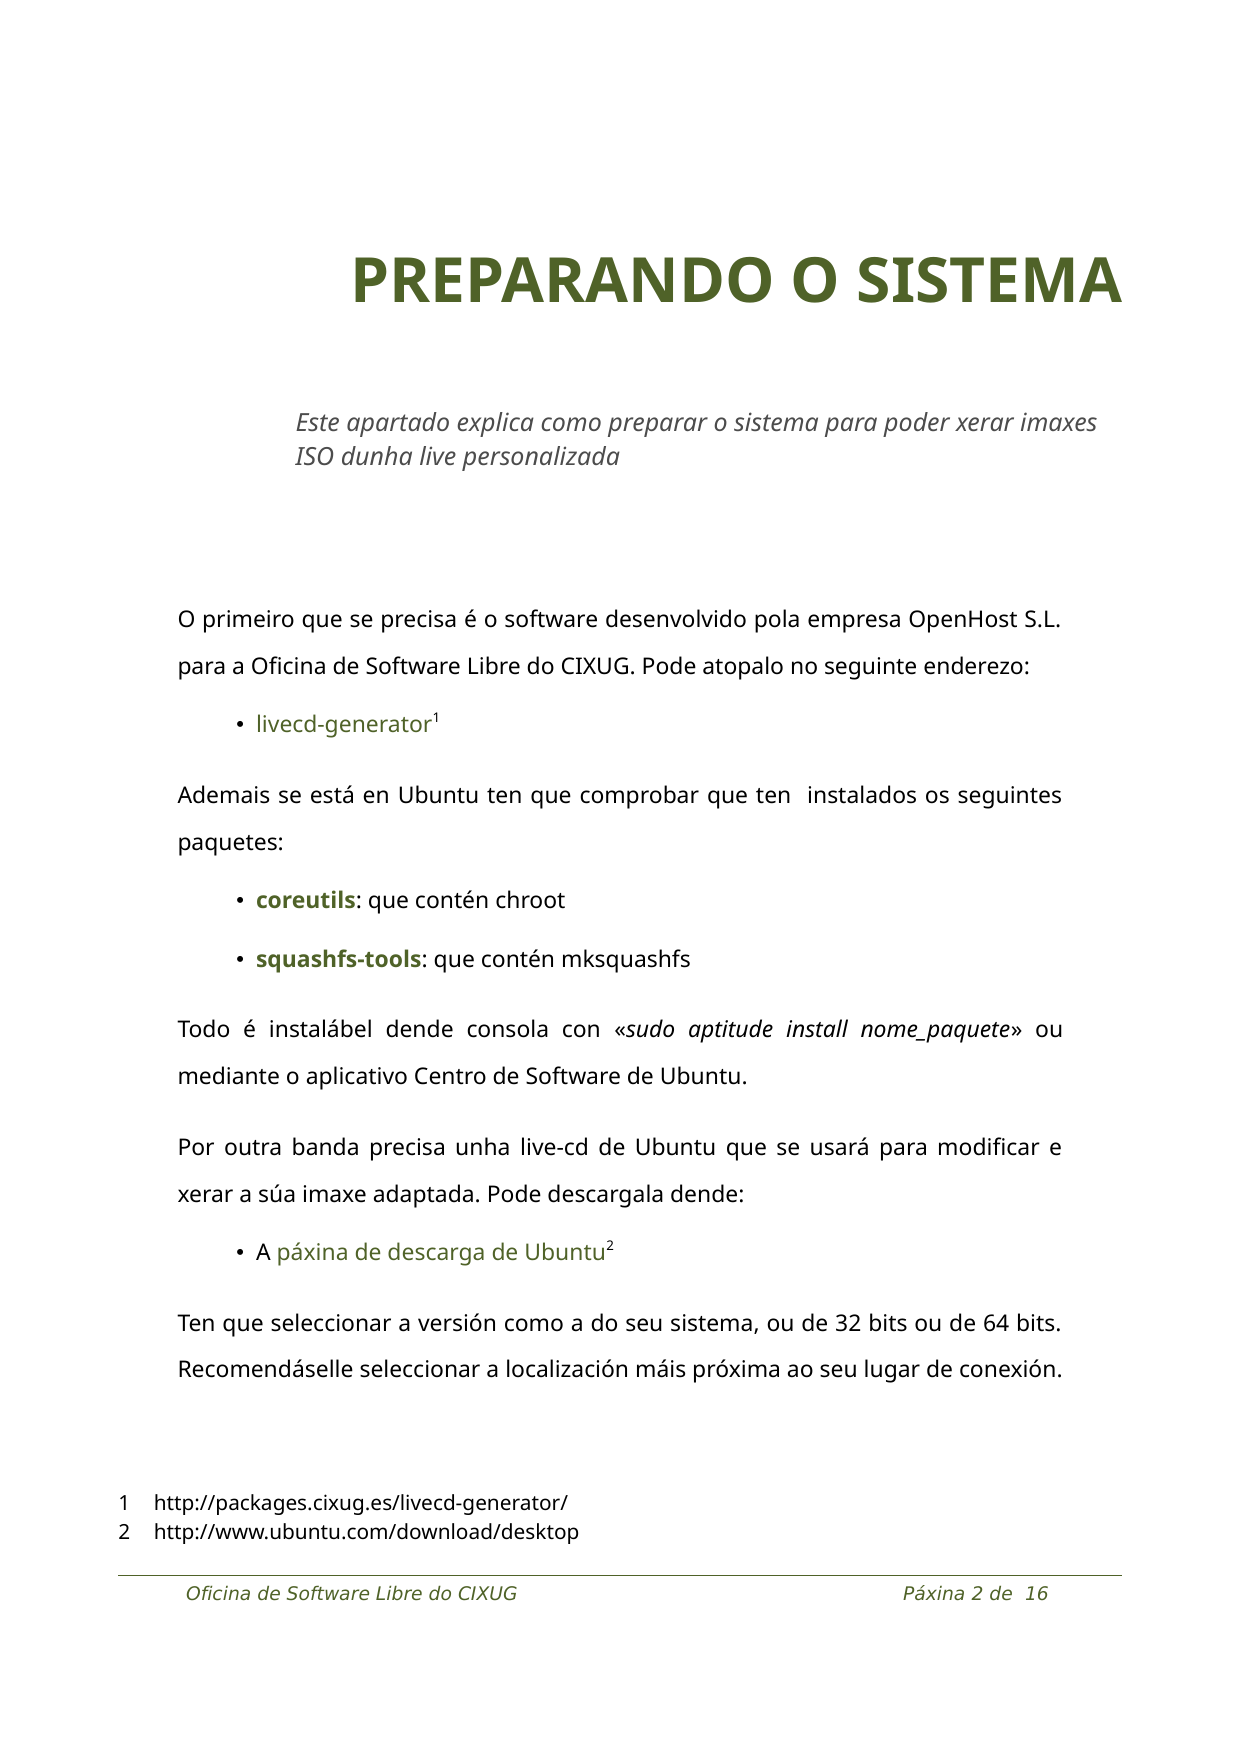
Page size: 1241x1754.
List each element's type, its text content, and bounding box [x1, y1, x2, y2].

text O primeiro que se precisa é o software desenvolvido pola empresa OpenHost S.L. para a Oficina de Software Libre do CIXUG. Pode atopalo no seguinte enderezo: [177, 603, 1063, 681]
list livecd-generator [236, 708, 1122, 739]
text Todo é instalábel dende consola con «sudo aptitude install nome_paquete» ou mediante o aplicativo Centro de Software de Ubuntu. [177, 1013, 1063, 1091]
list A páxina de descarga de Ubuntu [236, 1236, 1122, 1267]
list http://www.ubuntu.com/download/desktop [118, 1517, 1122, 1545]
list squashfs-tools: que contén mksquashfs [236, 943, 1122, 974]
text Este apartado explica como preparar o sistema para poder xerar imaxes ISO dunha live personalizada [295, 405, 1122, 473]
text Ademais se está en Ubuntu ten que comprobar que ten instalados os seguintes paquetes: [177, 779, 1063, 857]
text Ten que seleccionar a versión como a do seu sistema, ou de 32 bits ou de 64 bits. Recomendáselle seleccionar a localización máis próxima ao seu lugar de conexión. [177, 1307, 1063, 1385]
subtitle Preparando o sistema [118, 236, 1122, 321]
text Por outra banda precisa unha live-cd de Ubuntu que se usará para modificar e xerar a súa imaxe adaptada. Pode descargala dende: [177, 1131, 1063, 1209]
list http://packages.cixug.es/livecd-generator/ [118, 1488, 1122, 1517]
list coreutils: que contén chroot [236, 884, 1122, 916]
